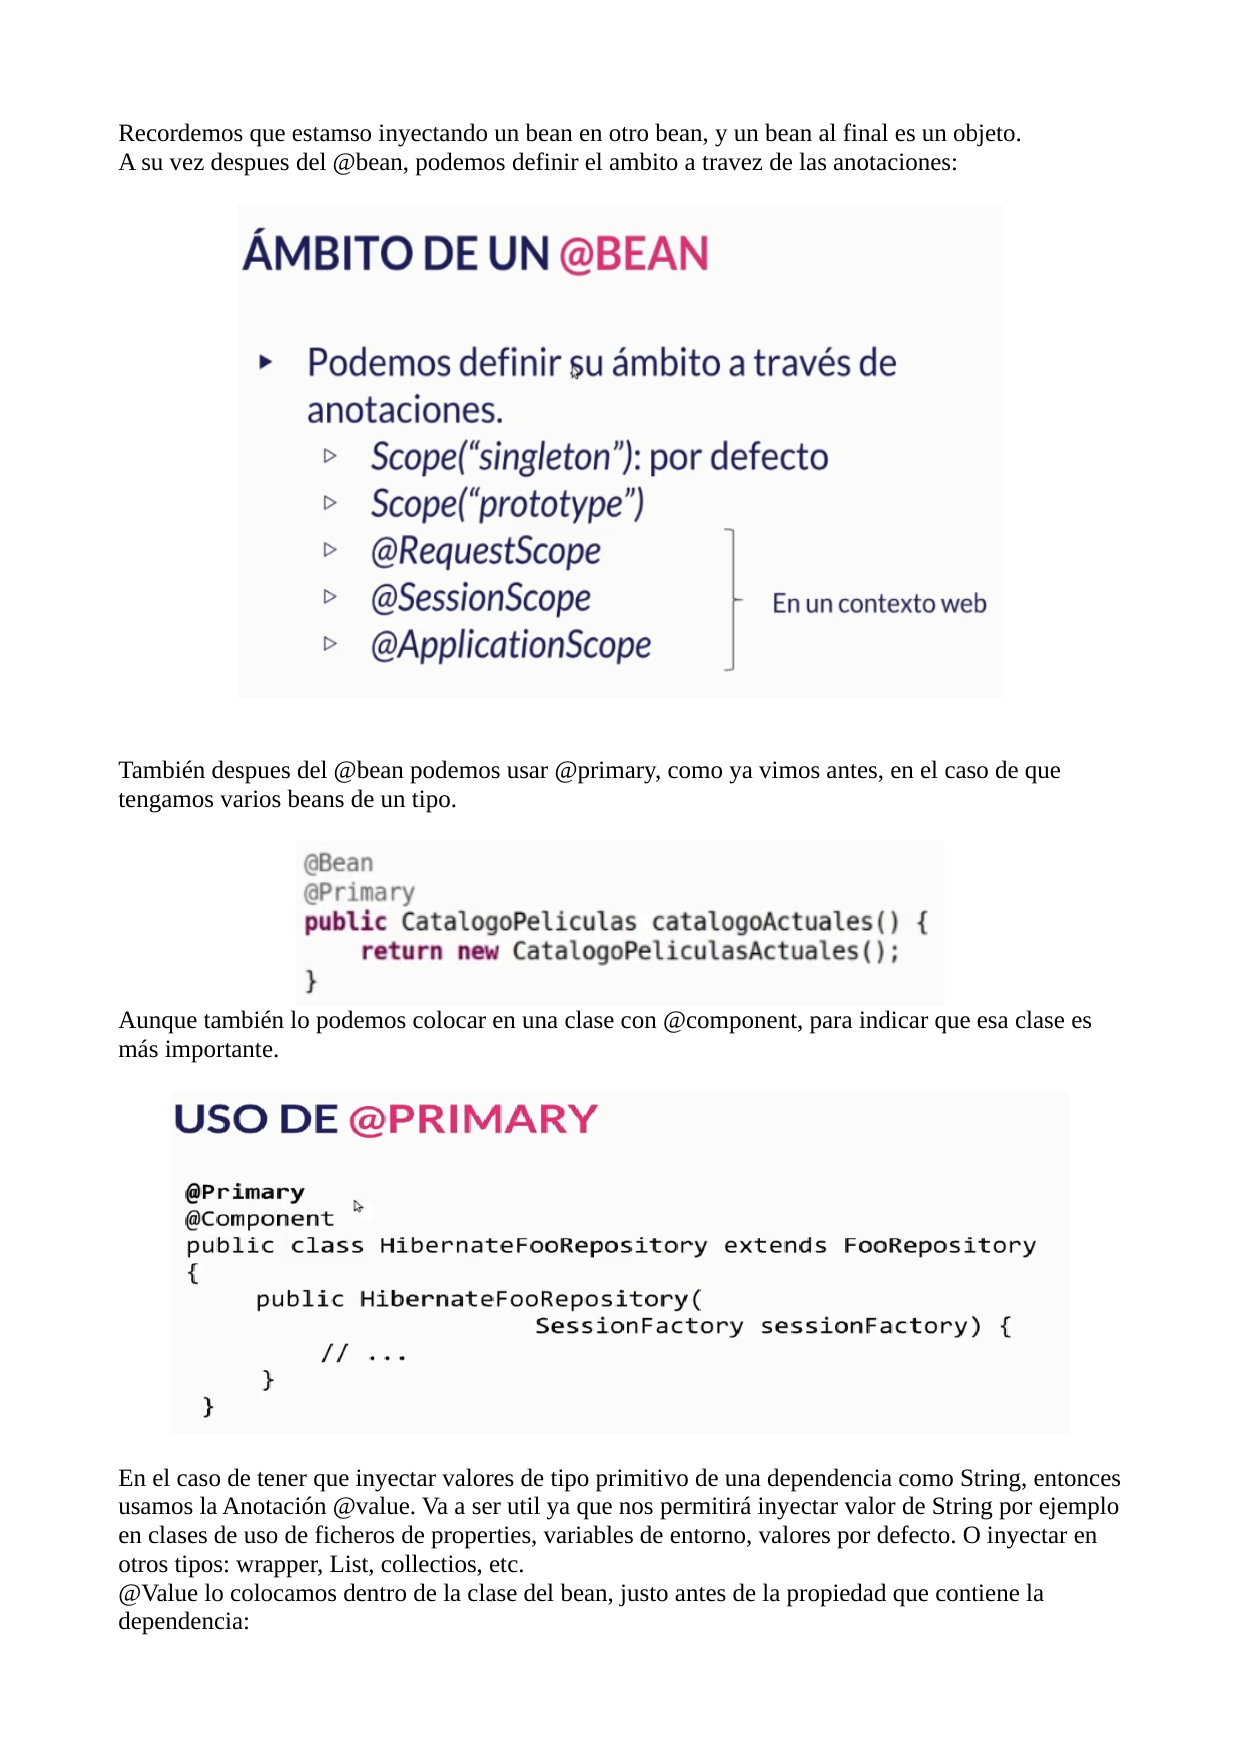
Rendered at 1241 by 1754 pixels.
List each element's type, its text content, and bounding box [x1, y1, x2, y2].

text A su vez despues del @bean, podemos definir el ambito a travez de las anotaciones: [118, 147, 1122, 176]
text @Value lo colocamos dentro de la clase del bean, justo antes de la propiedad que contiene la dependencia: [118, 1578, 1122, 1635]
text En el caso de tener que inyectar valores de tipo primitivo de una dependencia como String, entonces usamos la Anotación @value. Va a ser util ya que nos permitirá inyectar valor de String por ejemplo en clases de uso de ficheros de properties, variables de entorno, valores por defecto. O inyectar en otros tipos: wrapper, List, collectios, etc. [118, 1463, 1122, 1578]
text Recordemos que estamso inyectando un bean en otro bean, y un bean al final es un objeto. [118, 118, 1122, 147]
text Aunque también lo podemos colocar en una clase con @component, para indicar que esa clase es más importante. [118, 841, 1122, 1063]
text También despues del @bean podemos usar @primary, como ya vimos antes, en el caso de que tengamos varios beans de un tipo. [118, 755, 1122, 813]
